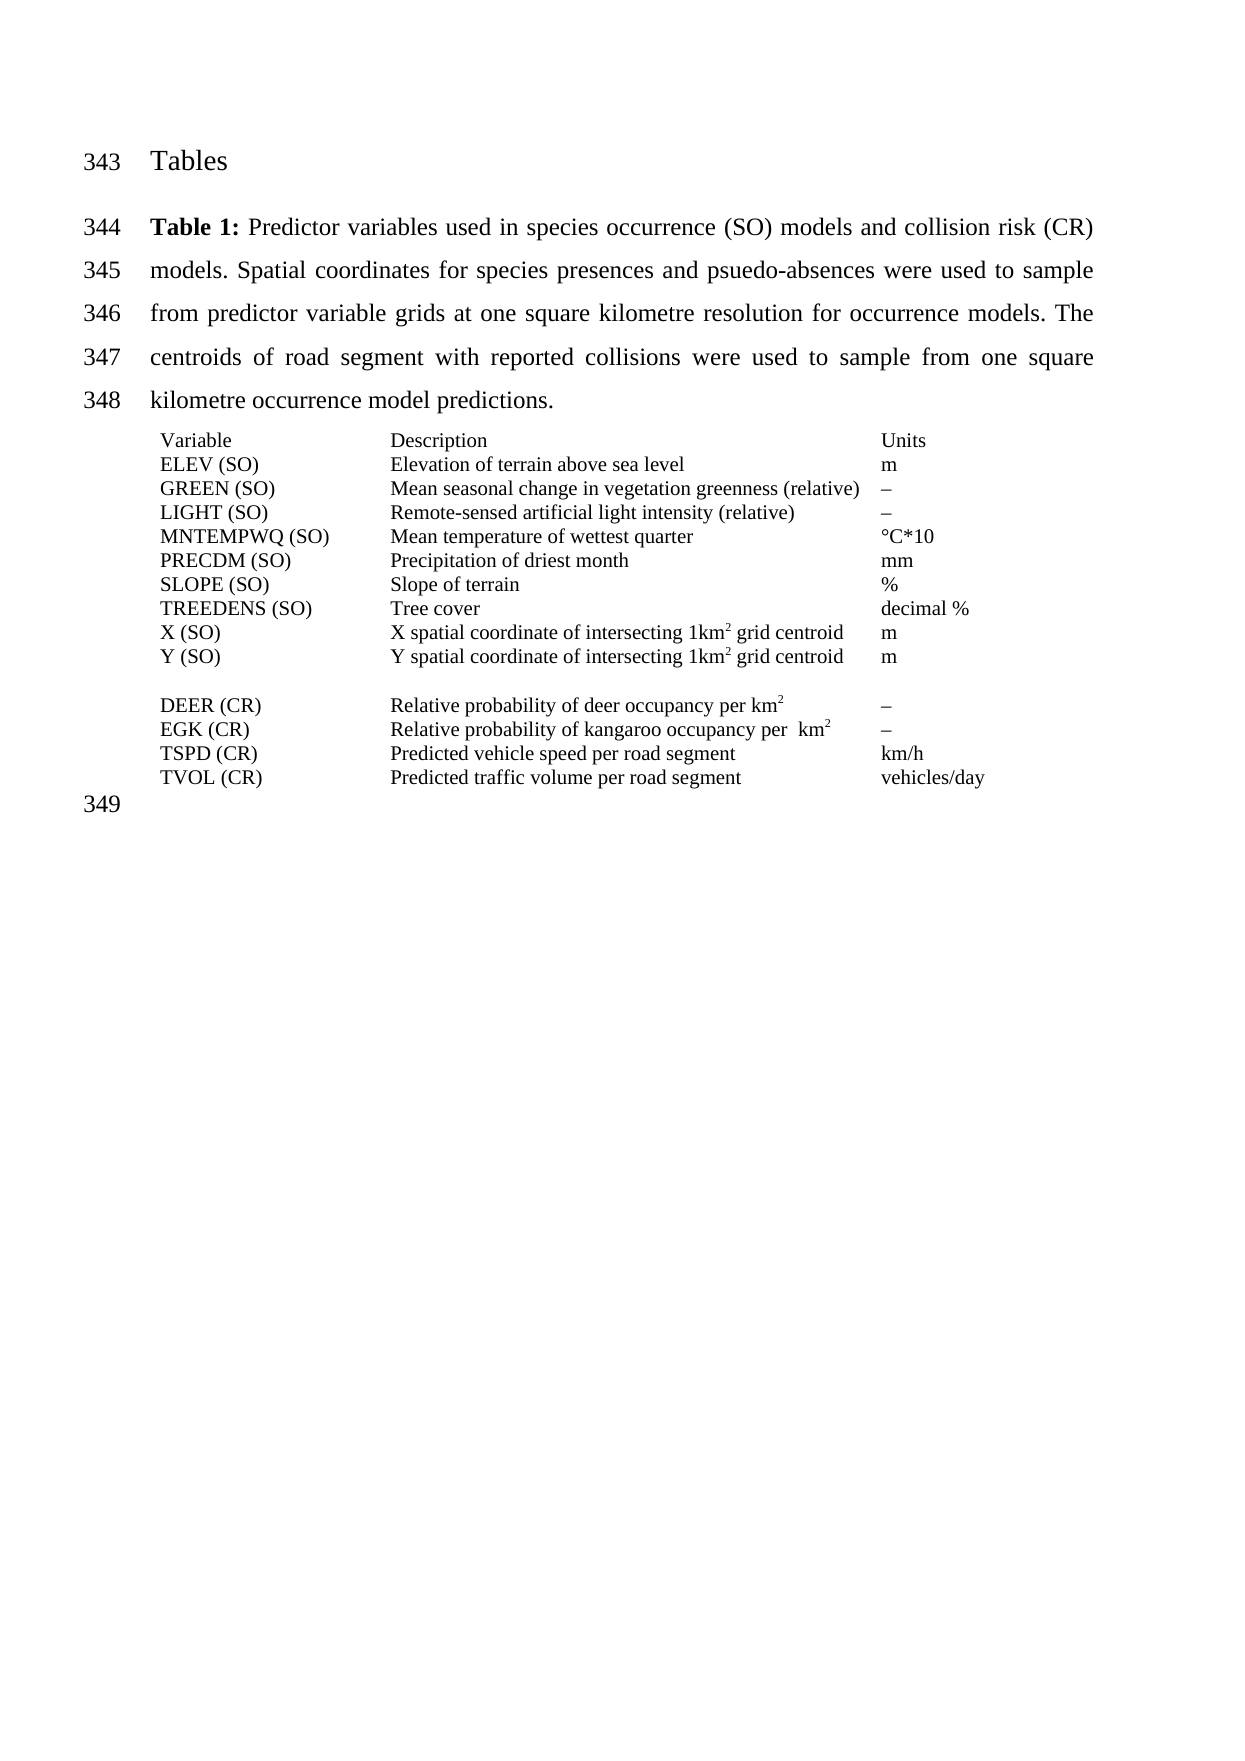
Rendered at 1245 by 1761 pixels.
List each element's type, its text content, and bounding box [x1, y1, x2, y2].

table_cell decimal % [871, 596, 1095, 620]
table_cell TVOL (CR) [150, 765, 380, 789]
table_cell m [871, 620, 1095, 644]
table_cell Precipitation of driest month [380, 548, 871, 572]
table_header Description [380, 428, 871, 452]
table_cell Y spatial coordinate of intersecting 1km2 grid centroid [380, 644, 871, 668]
table_cell – [871, 693, 1095, 717]
text Table 1: Predictor variables used in species occurrence (SO) models and collision risk (CR) models. Spatial coordinates for species presences and psuedo-absences were used to sample from predictor variable grids at one square kilometre resolution for occurrence models. The centroids of road segment with reported collisions were used to sample from one square kilometre occurrence model predictions. [150, 212, 1095, 413]
table_cell Mean seasonal change in vegetation greenness (relative) [380, 476, 871, 500]
table_cell TREEDENS (SO) [150, 596, 380, 620]
table_cell Elevation of terrain above sea level [380, 452, 871, 476]
table_cell TSPD (CR) [150, 741, 380, 765]
table_cell LIGHT (SO) [150, 500, 380, 524]
table_cell – [871, 476, 1095, 500]
table_cell EGK (CR) [150, 717, 380, 741]
table_cell Y (SO) [150, 644, 380, 668]
table_cell m [871, 452, 1095, 476]
table_cell X spatial coordinate of intersecting 1km2 grid centroid [380, 620, 871, 644]
table_cell [150, 669, 380, 692]
table_cell – [871, 717, 1095, 741]
table_cell Tree cover [380, 596, 871, 620]
table_cell Slope of terrain [380, 572, 871, 596]
subtitle Tables [150, 143, 1095, 177]
table_cell Relative probability of kangaroo occupancy per km2 [380, 717, 871, 741]
table_cell m [871, 644, 1095, 668]
table_cell GREEN (SO) [150, 476, 380, 500]
table_cell [871, 669, 1095, 692]
table_cell X (SO) [150, 620, 380, 644]
table_header Units [871, 428, 1095, 452]
table_cell % [871, 572, 1095, 596]
table_cell km/h [871, 741, 1095, 765]
table_cell vehicles/day [871, 765, 1095, 789]
table_cell PRECDM (SO) [150, 548, 380, 572]
table_cell °C*10 [871, 524, 1095, 548]
table_cell – [871, 500, 1095, 524]
table_cell MNTEMPWQ (SO) [150, 524, 380, 548]
table_cell Relative probability of deer occupancy per km2 [380, 693, 871, 717]
table_cell DEER (CR) [150, 693, 380, 717]
table_cell Predicted traffic volume per road segment [380, 765, 871, 789]
table_cell SLOPE (SO) [150, 572, 380, 596]
table_cell mm [871, 548, 1095, 572]
table_cell ELEV (SO) [150, 452, 380, 476]
table_cell Mean temperature of wettest quarter [380, 524, 871, 548]
table_cell [380, 669, 871, 692]
table_cell Predicted vehicle speed per road segment [380, 741, 871, 765]
table_cell Remote-sensed artificial light intensity (relative) [380, 500, 871, 524]
table_header Variable [150, 428, 380, 452]
